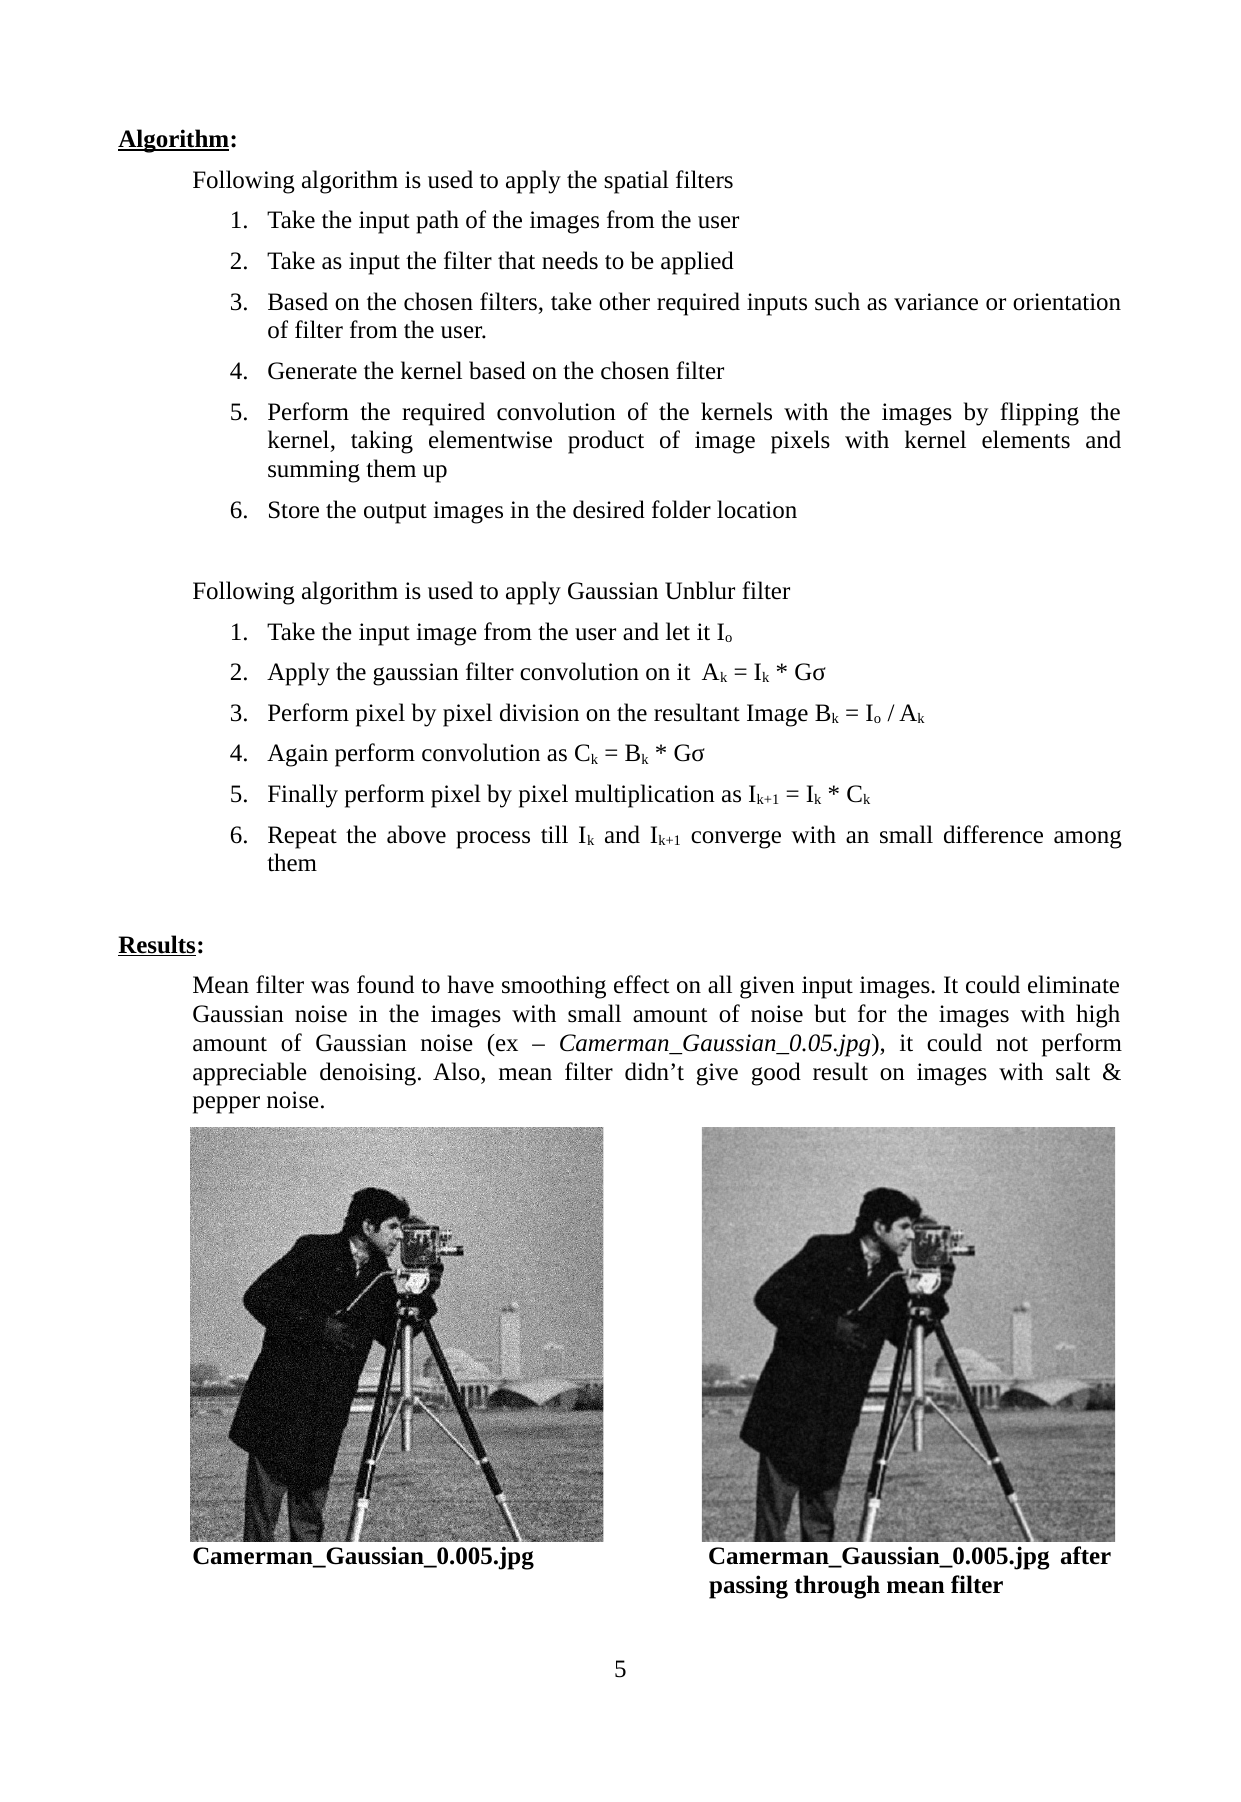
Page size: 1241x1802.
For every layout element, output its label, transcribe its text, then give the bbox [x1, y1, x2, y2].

list Take the input path of the images from the user [229, 205, 1122, 234]
list Based on the chosen filters, take other required inputs such as variance or orientation of filter from the user. [229, 287, 1122, 344]
picture [701, 1127, 1116, 1542]
list Perform pixel by pixel division on the resultant Image Bk = Io / Ak [229, 698, 1122, 727]
text Algorithm: [118, 124, 1122, 153]
list Perform the required convolution of the kernels with the images by flipping the kernel, taking elementwise product of image pixels with kernel elements and summing them up [229, 397, 1122, 483]
list Take as input the filter that needs to be applied [229, 246, 1122, 275]
text Mean filter was found to have smoothing effect on all given input images. It could eliminate Gaussian noise in the images with small amount of noise but for the images with high amount of Gaussian noise (ex – Camerman_Gaussian_0.05.jpg), it could not perform appreciable denoising. Also, mean filter didn’t give good result on images with salt & pepper noise. [192, 970, 1122, 1114]
list Again perform convolution as Ck = Bk * Gσ [229, 738, 1122, 767]
list Store the output images in the desired folder location [229, 495, 1122, 523]
list Apply the gaussian filter convolution on it Ak = Ik * Gσ [229, 657, 1122, 686]
list Repeat the above process till Ik and Ik+1 converge with an small difference among them [229, 820, 1122, 877]
text Results: [118, 930, 1122, 958]
list Take the input image from the user and let it Io [229, 617, 1122, 645]
list Finally perform pixel by pixel multiplication as Ik+1 = Ik * Ck [229, 779, 1122, 808]
text Following algorithm is used to apply Gaussian Unblur filter [192, 576, 1122, 605]
text Following algorithm is used to apply the spatial filters [192, 165, 1122, 193]
list Generate the kernel based on the chosen filter [229, 356, 1122, 385]
text Camerman_Gaussian_0.005.jpg Camerman_Gaussian_0.005.jpg after passing through mean filter [192, 1492, 1122, 1599]
picture [190, 1127, 604, 1542]
